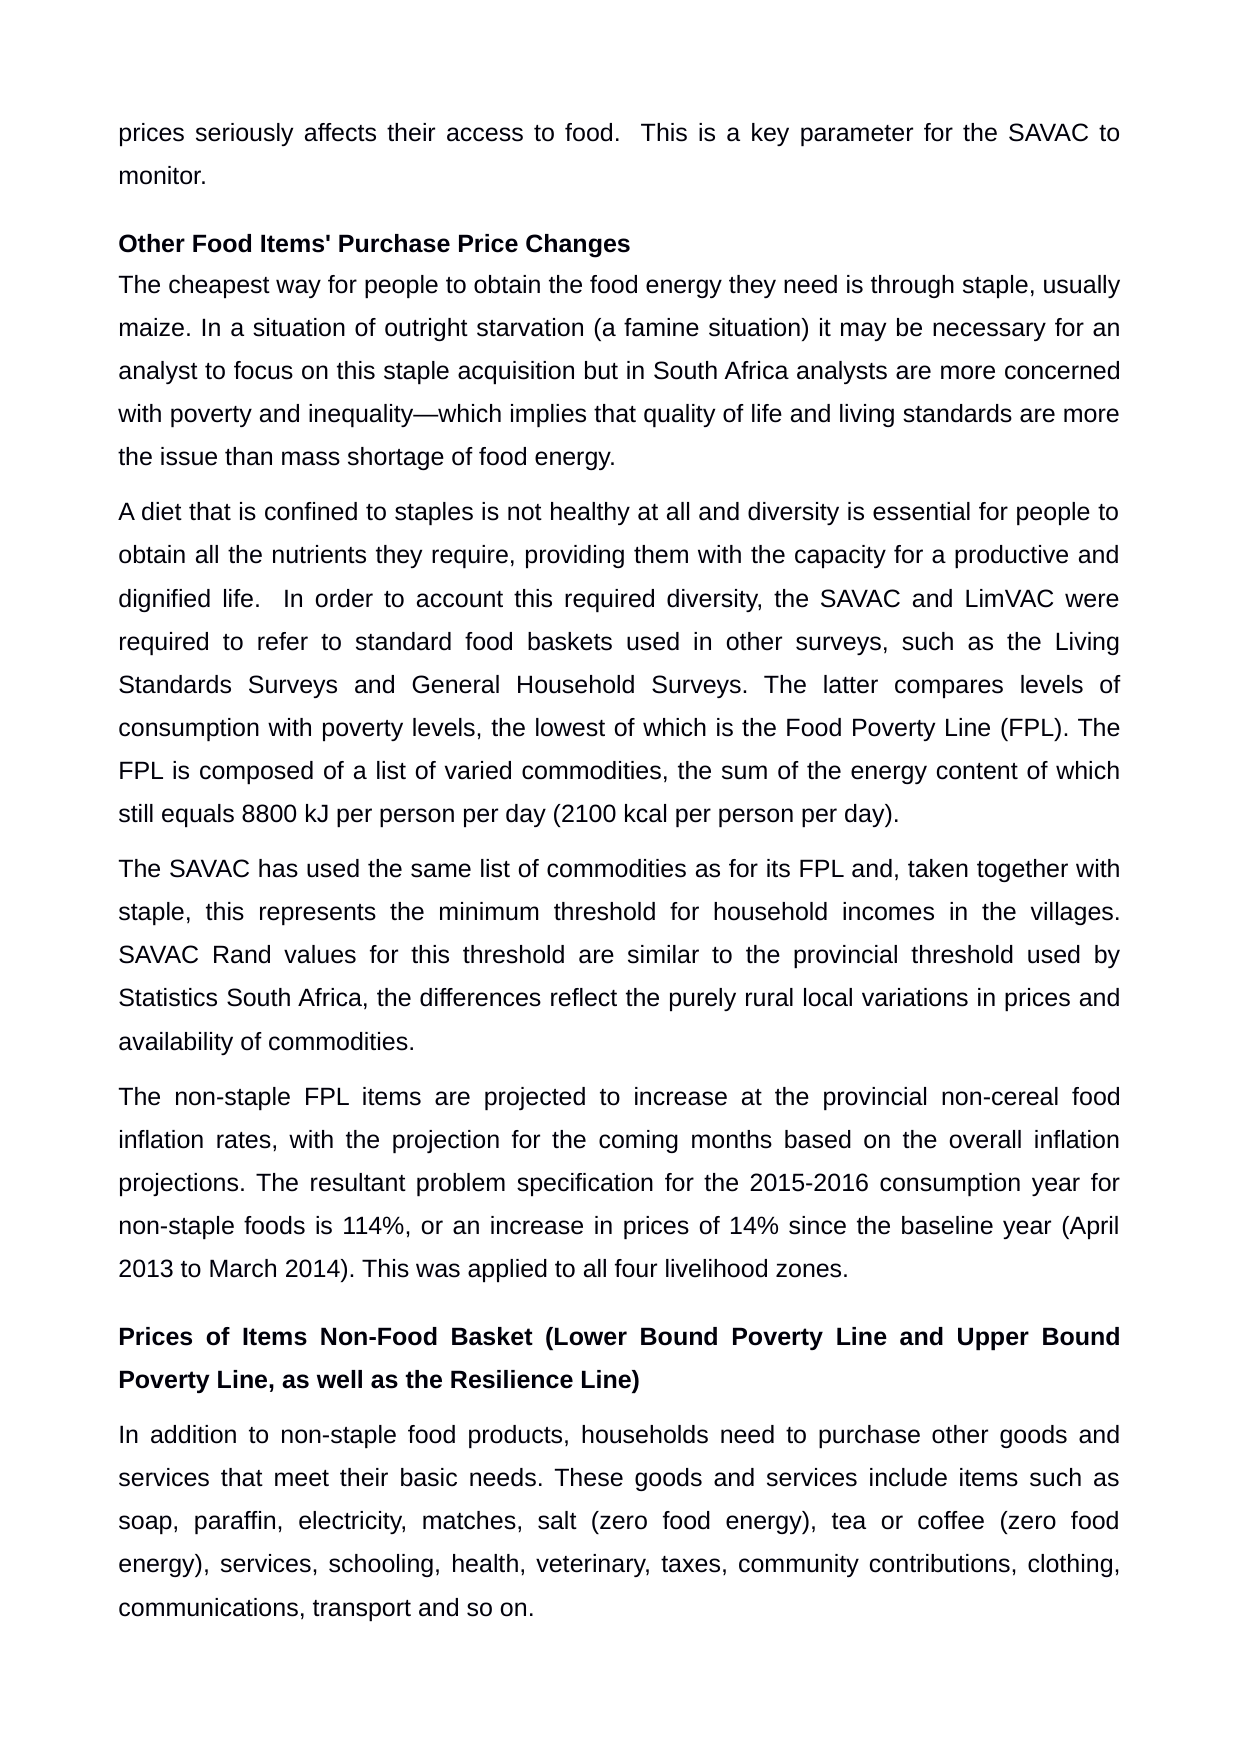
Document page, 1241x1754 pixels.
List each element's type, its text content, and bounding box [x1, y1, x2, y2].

text In addition to non-staple food products, households need to purchase other goods and services that meet their basic needs. These goods and services include items such as soap, paraffin, electricity, matches, salt (zero food energy), tea or coffee (zero food energy), services, schooling, health, veterinary, taxes, community contributions, clothing, communications, transport and so on. [118, 1420, 1122, 1621]
text The cheapest way for people to obtain the food energy they need is through staple, usually maize. In a situation of outright starvation (a famine situation) it may be necessary for an analyst to focus on this staple acquisition but in South Africa analysts are more concerned with poverty and inequality—which implies that quality of life and living standards are more the issue than mass shortage of food energy. [118, 270, 1122, 471]
text A diet that is confined to staples is not healthy at all and diversity is essential for people to obtain all the nutrients they require, providing them with the capacity for a productive and dignified life. In order to account this required diversity, the SAVAC and LimVAC were required to refer to standard food baskets used in other surveys, such as the Living Standards Surveys and General Household Surveys. The latter compares levels of consumption with poverty levels, the lowest of which is the Food Poverty Line (FPL). The FPL is composed of a list of varied commodities, the sum of the energy content of which still equals 8800 kJ per person per day (2100 kcal per person per day). [118, 497, 1122, 828]
text prices seriously affects their access to food. This is a key parameter for the SAVAC to monitor. [118, 118, 1122, 190]
subtitle Prices of Items Non-Food Basket (Lower Bound Poverty Line and Upper Bound Poverty Line, as well as the Resilience Line) [118, 1322, 1122, 1394]
text The SAVAC has used the same list of commodities as for its FPL and, taken together with staple, this represents the minimum threshold for household incomes in the villages. SAVAC Rand values for this threshold are similar to the provincial threshold used by Statistics South Africa, the differences reflect the purely rural local variations in prices and availability of commodities. [118, 854, 1122, 1055]
text The non-staple FPL items are projected to increase at the provincial non-cereal food inflation rates, with the projection for the coming months based on the overall inflation projections. The resultant problem specification for the 2015-2016 consumption year for non-staple foods is 114%, or an increase in prices of 14% since the baseline year (April 2013 to March 2014). This was applied to all four livelihood zones. [118, 1081, 1122, 1283]
subtitle Other Food Items' Purchase Price Changes [118, 229, 1122, 258]
